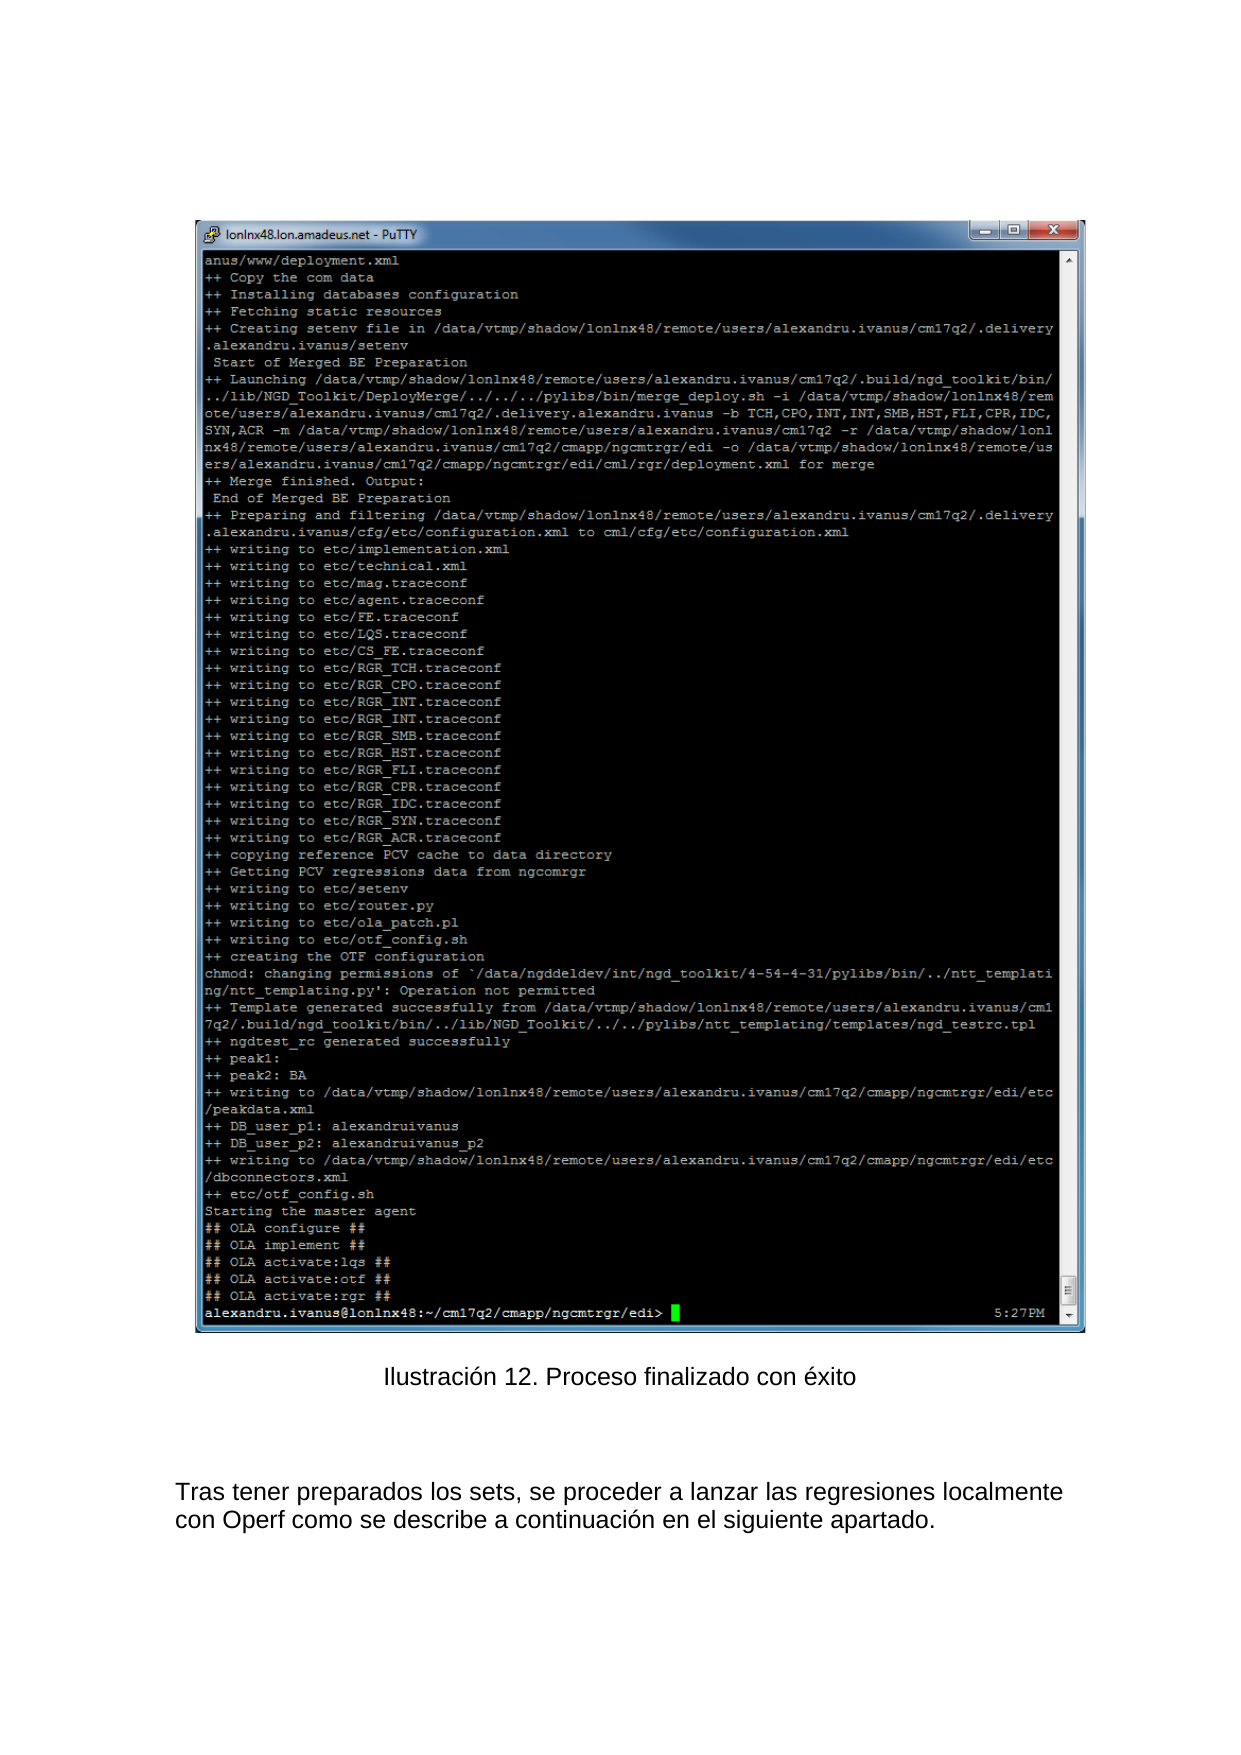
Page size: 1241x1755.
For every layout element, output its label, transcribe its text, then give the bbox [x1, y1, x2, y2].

text Tras tener preparados los sets, se proceder a lanzar las regresiones localmente con Operf como se describe a continuación en el siguiente apartado. [175, 1476, 1065, 1534]
text Ilustración 12. Proceso finalizado con éxito [175, 1361, 1065, 1390]
picture [195, 220, 1086, 1333]
